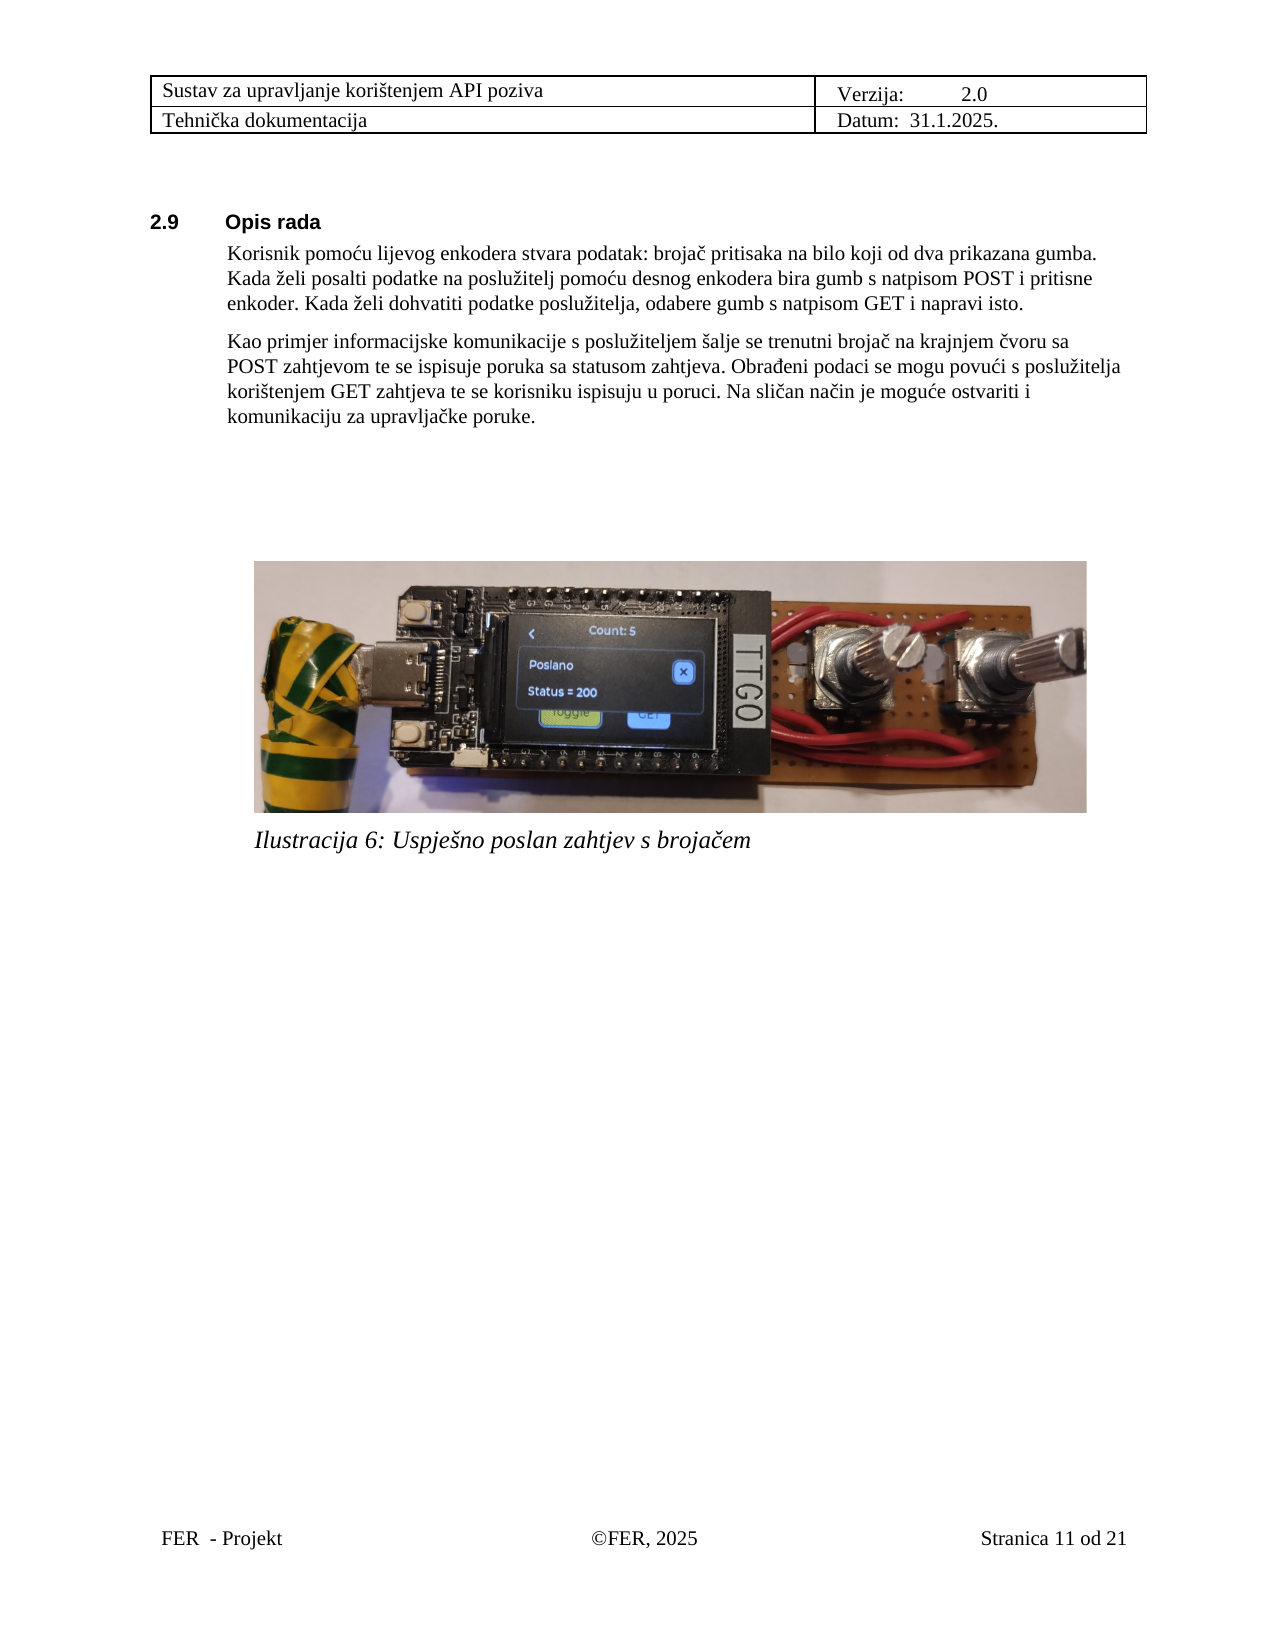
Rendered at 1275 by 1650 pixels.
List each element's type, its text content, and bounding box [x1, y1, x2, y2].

subtitle Opis rada [150, 209, 1125, 234]
text Kao primjer informacijske komunikacije s poslužiteljem šalje se trenutni brojač na krajnjem čvoru sa POST zahtjevom te se ispisuje poruka sa statusom zahtjeva. Obrađeni podaci se mogu povući s poslužitelja korištenjem GET zahtjeva te se korisniku ispisuju u poruci. Na sličan način je moguće ostvariti i komunikaciju za upravljačke poruke. [227, 328, 1125, 428]
text [254, 561, 1087, 655]
text [254, 548, 1087, 561]
text Korisnik pomoću lijevog enkodera stvara podatak: brojač pritisaka na bilo koji od dva prikazana gumba. Kada želi posalti podatke na poslužitelj pomoću desnog enkodera bira gumb s natpisom POST i pritisne enkoder. Kada želi dohvatiti podatke poslužitelja, odabere gumb s natpisom GET i napravi isto. [227, 240, 1125, 315]
picture [254, 655, 1087, 733]
text Ilustracija 6: Uspješno poslan zahtjev s brojačem [254, 733, 1087, 854]
